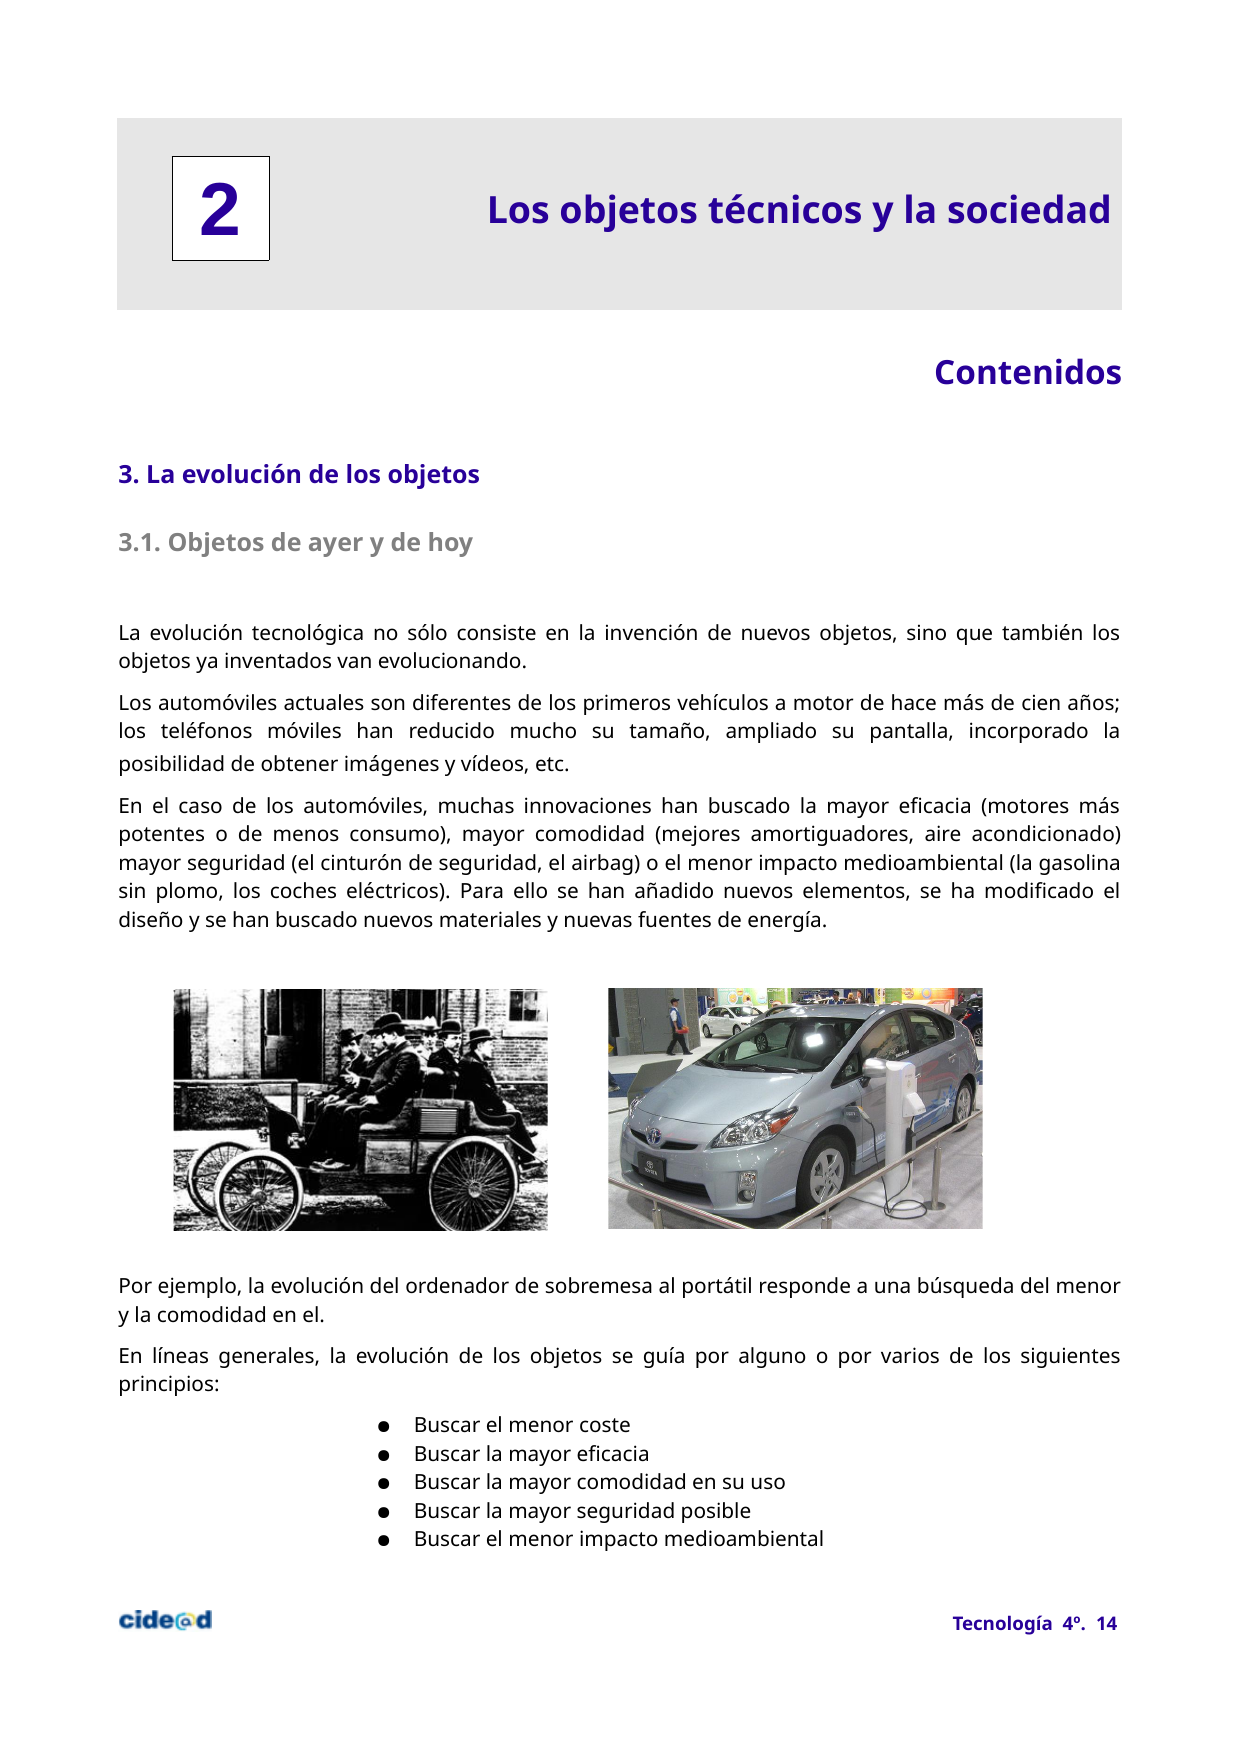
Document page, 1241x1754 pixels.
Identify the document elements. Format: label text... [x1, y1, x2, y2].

text 3. La evolución de los objetos [118, 457, 1122, 491]
list Buscar el menor coste [376, 1410, 1122, 1439]
text En el caso de los automóviles, muchas innovaciones han buscado la mayor eficacia (motores más potentes o de menos consumo), mayor comodidad (mejores amortiguadores, aire acondicionado) mayor seguridad (el cinturón de seguridad, el airbag) o el menor impacto medioambiental (la gasolina sin plomo, los coches eléctricos). Para ello se han añadido nuevos elementos, se ha modificado el diseño y se han buscado nuevos materiales y nuevas fuentes de energía. [118, 791, 1122, 933]
list Buscar la mayor eficacia [376, 1439, 1122, 1467]
picture [173, 989, 548, 1231]
table_header Los objetos técnicos y la sociedad [117, 118, 1122, 310]
picture [608, 988, 983, 1229]
list Buscar la mayor seguridad posible [376, 1496, 1122, 1524]
list Buscar la mayor comodidad en su uso [376, 1467, 1122, 1496]
list 3.1. Objetos de ayer y de hoy [118, 525, 1122, 559]
text Los automóviles actuales son diferentes de los primeros vehículos a motor de hace más de cien años; los teléfonos móviles han reducido mucho su tamaño, ampliado su pantalla, incorporado la posibilidad de obtener imágenes y vídeos, etc. [118, 688, 1122, 778]
list Buscar el menor impacto medioambiental [376, 1524, 1122, 1553]
text Por ejemplo, la evolución del ordenador de sobremesa al portátil responde a una búsqueda del menor y la comodidad en el. [118, 1272, 1122, 1328]
text La evolución tecnológica no sólo consiste en la invención de nuevos objetos, sino que también los objetos ya inventados van evolucionando. [118, 618, 1122, 675]
text Contenidos [118, 349, 1122, 394]
list En líneas generales, la evolución de los objetos se guía por alguno o por varios de los siguientes principios: [118, 1341, 1122, 1398]
picture [118, 1610, 212, 1632]
